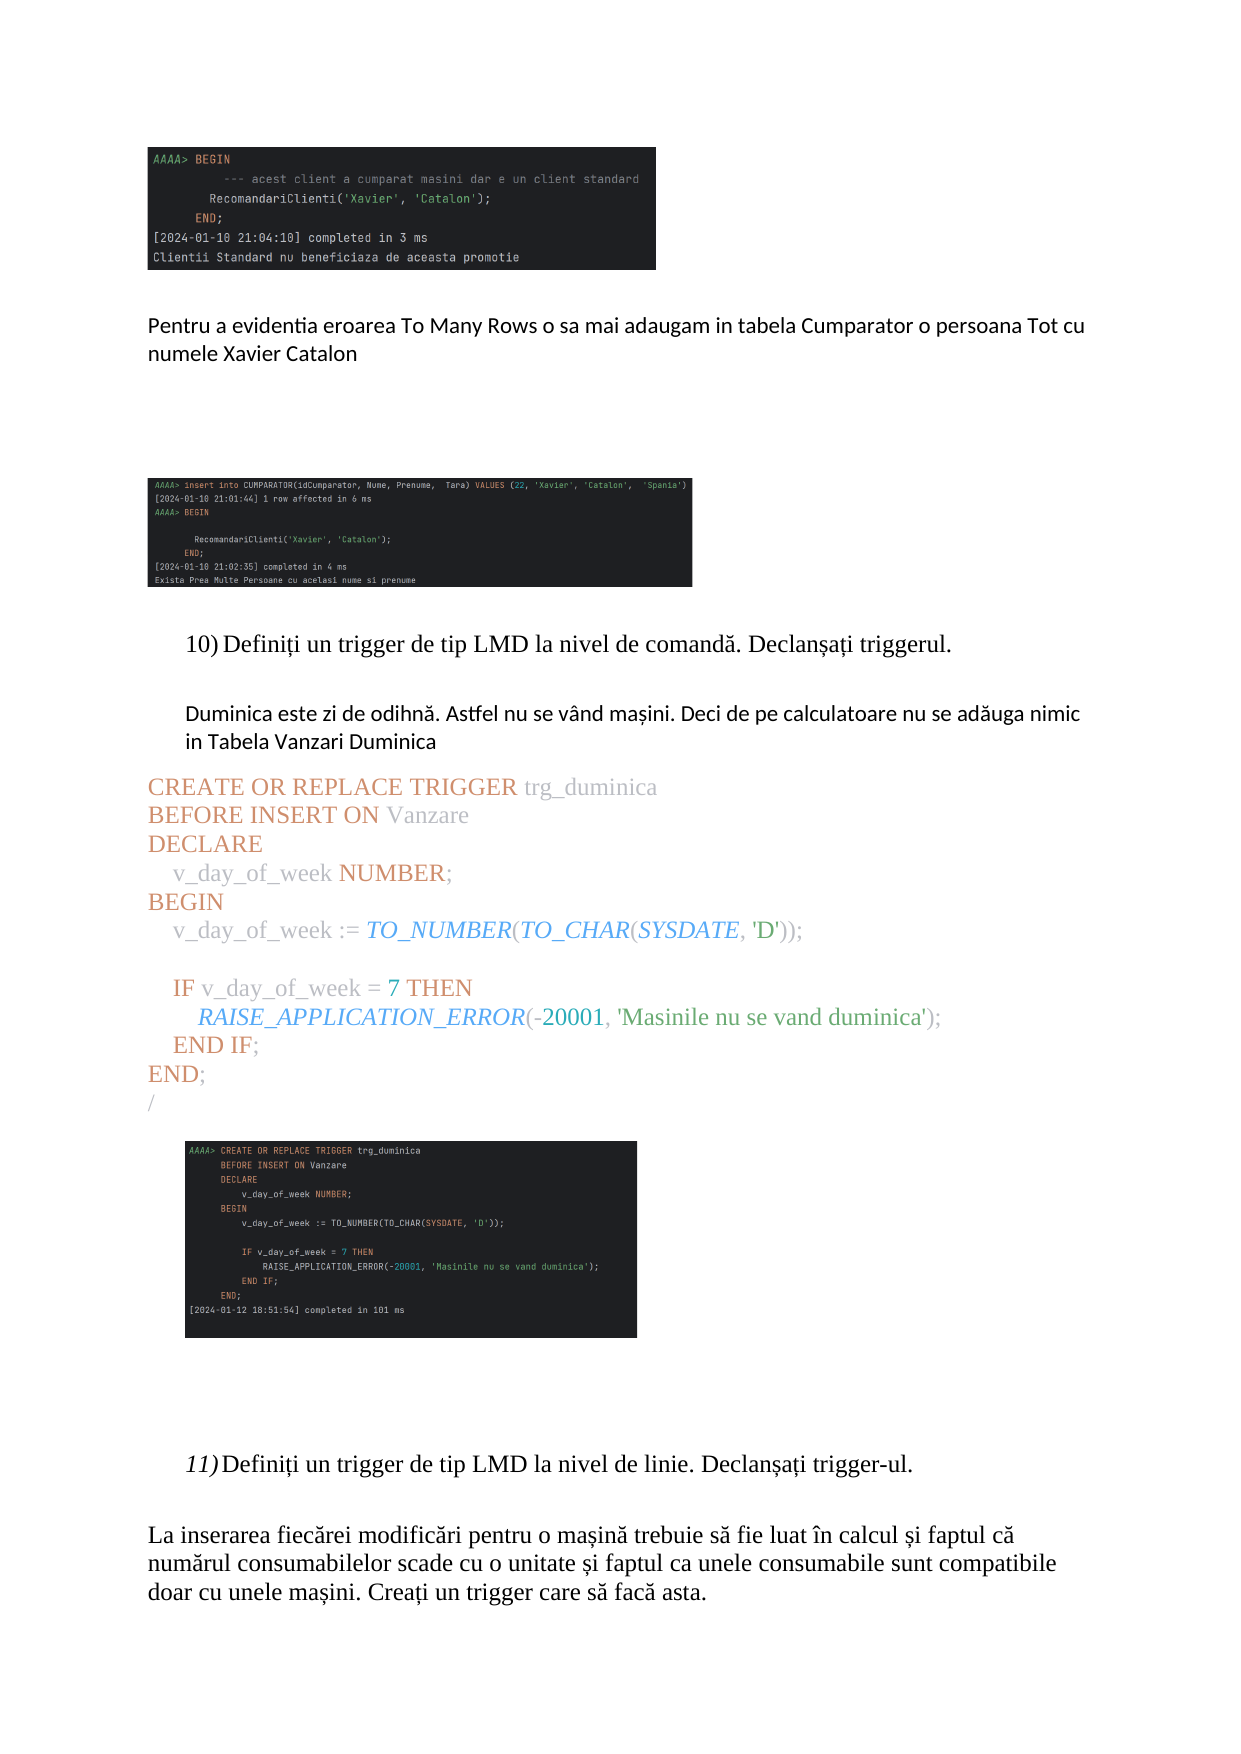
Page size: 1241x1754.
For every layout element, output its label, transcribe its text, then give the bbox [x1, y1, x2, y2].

text La inserarea fiecărei modificări pentru o mașină trebuie să fie luat în calcul și faptul că numărul consumabilelor scade cu o unitate și faptul ca unele consumabile sunt compatibile doar cu unele mașini. Creați un trigger care să facă asta. [148, 1520, 1093, 1606]
text CREATE OR REPLACE TRIGGER trg_duminica BEFORE INSERT ON Vanzare DECLARE v_day_of_week NUMBER; BEGIN v_day_of_week := TO_NUMBER(TO_CHAR(SYSDATE, 'D')); IF v_day_of_week = 7 THEN RAISE_APPLICATION_ERROR(-20001, 'Masinile nu se vand duminica'); END IF; END; / [148, 772, 1093, 1117]
text Pentru a evidentia eroarea To Many Rows o sa mai adaugam in tabela Cumparator o persoana Tot cu numele Xavier Catalon [148, 311, 1093, 367]
list Definiți un trigger de tip LMD la nivel de comandă. Declanșați triggerul. [185, 629, 1093, 657]
text 11) Definiți un trigger de tip LMD la nivel de linie. Declanșați trigger-ul. [148, 1449, 1093, 1478]
text Duminica este zi de odihnă. Astfel nu se vând mașini. Deci de pe calculatoare nu se adăuga nimic in Tabela Vanzari Duminica [185, 699, 1093, 755]
